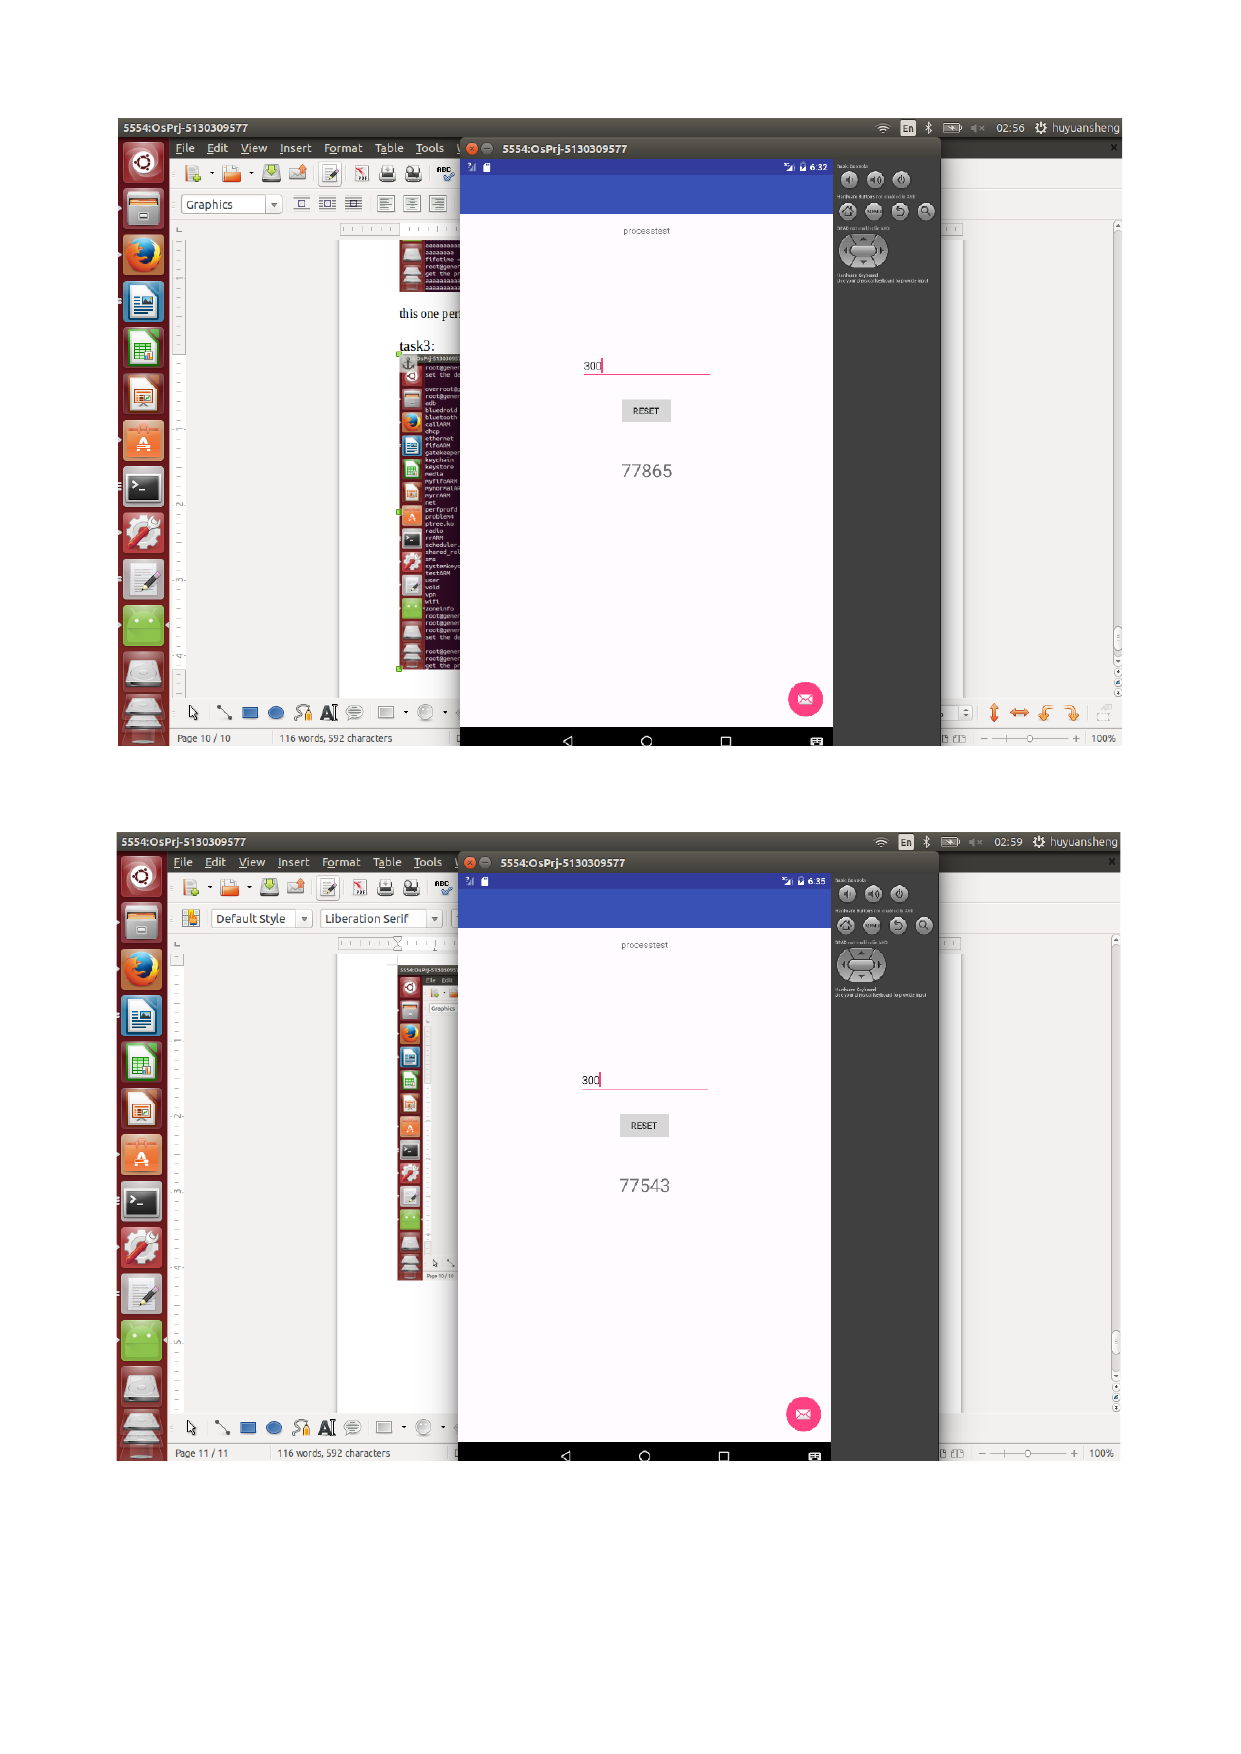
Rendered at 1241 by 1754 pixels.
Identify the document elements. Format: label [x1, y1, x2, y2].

picture [118, 118, 1123, 746]
picture [116, 832, 1121, 1461]
